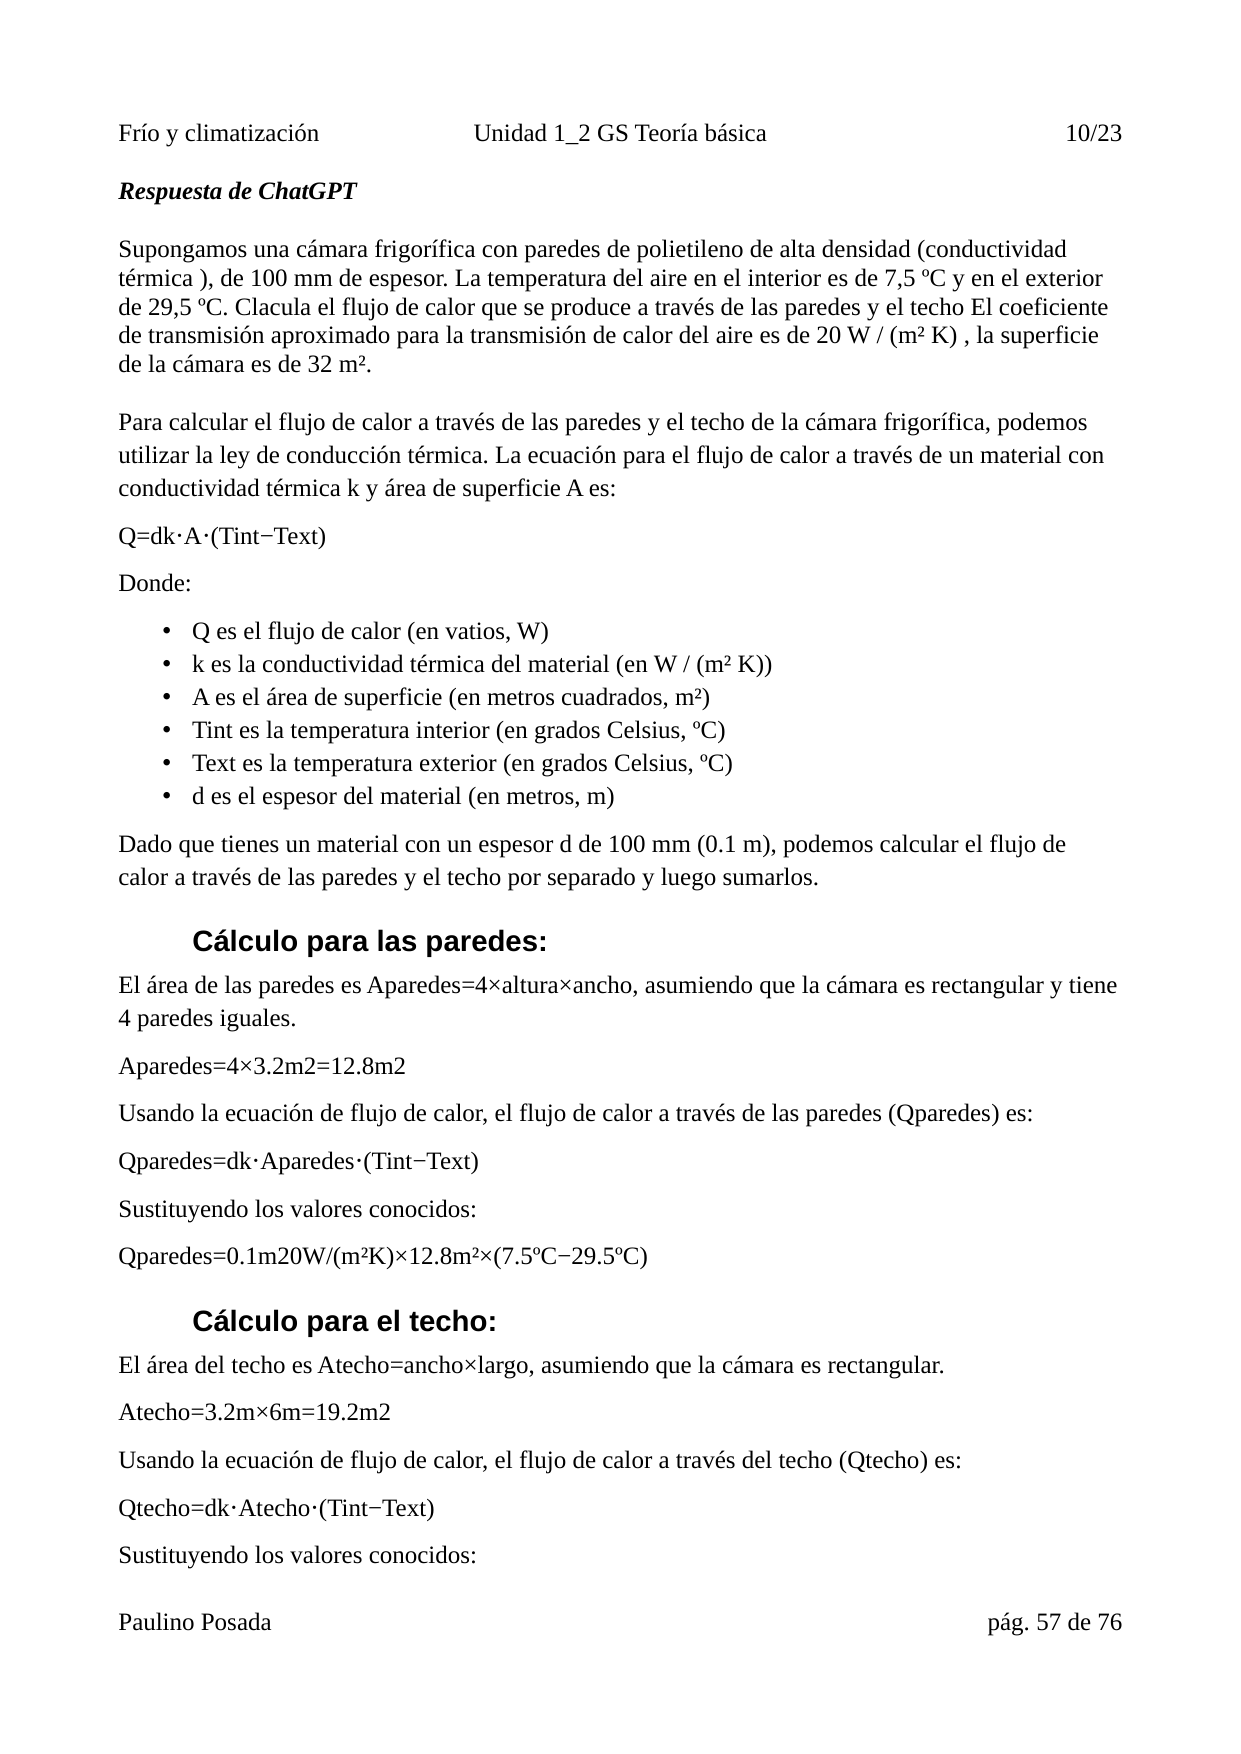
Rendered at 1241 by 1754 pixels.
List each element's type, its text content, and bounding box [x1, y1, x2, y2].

text Qtecho​=dk⋅Atecho​⋅(Tint​−Text​)​ [118, 1493, 1122, 1521]
text Atecho​=3.2m×6m=19.2m2 [118, 1397, 1122, 1426]
text Sustituyendo los valores conocidos: [118, 1194, 1122, 1222]
subtitle Cálculo para las paredes: [118, 924, 1122, 958]
text Supongamos una cámara frigorífica con paredes de polietileno de alta densidad (conductividad térmica ), de 100 mm de espesor. La temperatura del aire en el interior es de 7,5 ºC y en el exterior de 29,5 ºC. Clacula el flujo de calor que se produce a través de las paredes y el techo El coeficiente de transmisión aproximado para la transmisión de calor del aire es de 20 W / (m² K) , la superficie de la cámara es de 32 m². [118, 234, 1122, 378]
list A es el área de superficie (en metros cuadrados, m²) [162, 682, 1122, 711]
text Donde: [118, 568, 1122, 597]
list k es la conductividad térmica del material (en W / (m² K)) [162, 649, 1122, 678]
subtitle Cálculo para el techo: [118, 1303, 1122, 1337]
list Q es el flujo de calor (en vatios, W) [162, 616, 1122, 645]
list Text​ es la temperatura exterior (en grados Celsius, ºC) [162, 748, 1122, 777]
text Qparedes​=dk⋅Aparedes​⋅(Tint​−Text​)​ [118, 1146, 1122, 1175]
list Tint​ es la temperatura interior (en grados Celsius, ºC) [162, 715, 1122, 744]
text El área de las paredes es Aparedes​=4×altura×ancho, asumiendo que la cámara es rectangular y tiene 4 paredes iguales. [118, 970, 1122, 1032]
text Q=dk⋅A⋅(Tint​−Text​)​ [118, 521, 1122, 550]
text Respuesta de ChatGPT [118, 176, 1122, 205]
text Qparedes​=0.1m20W/(m²K)×12.8m²×(7.5ºC−29.5ºC)​ [118, 1241, 1122, 1270]
list d es el espesor del material (en metros, m) [162, 781, 1122, 810]
text Aparedes​=4×3.2m2=12.8m2 [118, 1051, 1122, 1080]
text Dado que tienes un material con un espesor d de 100 mm (0.1 m), podemos calcular el flujo de calor a través de las paredes y el techo por separado y luego sumarlos. [118, 829, 1122, 891]
text Sustituyendo los valores conocidos: [118, 1540, 1122, 1569]
text Usando la ecuación de flujo de calor, el flujo de calor a través de las paredes (Qparedes​) es: [118, 1098, 1122, 1127]
text El área del techo es Atecho​=ancho×largo, asumiendo que la cámara es rectangular. [118, 1350, 1122, 1378]
text Para calcular el flujo de calor a través de las paredes y el techo de la cámara frigorífica, podemos utilizar la ley de conducción térmica. La ecuación para el flujo de calor a través de un material con conductividad térmica k y área de superficie A es: [118, 407, 1122, 502]
text Usando la ecuación de flujo de calor, el flujo de calor a través del techo (Qtecho​) es: [118, 1445, 1122, 1474]
